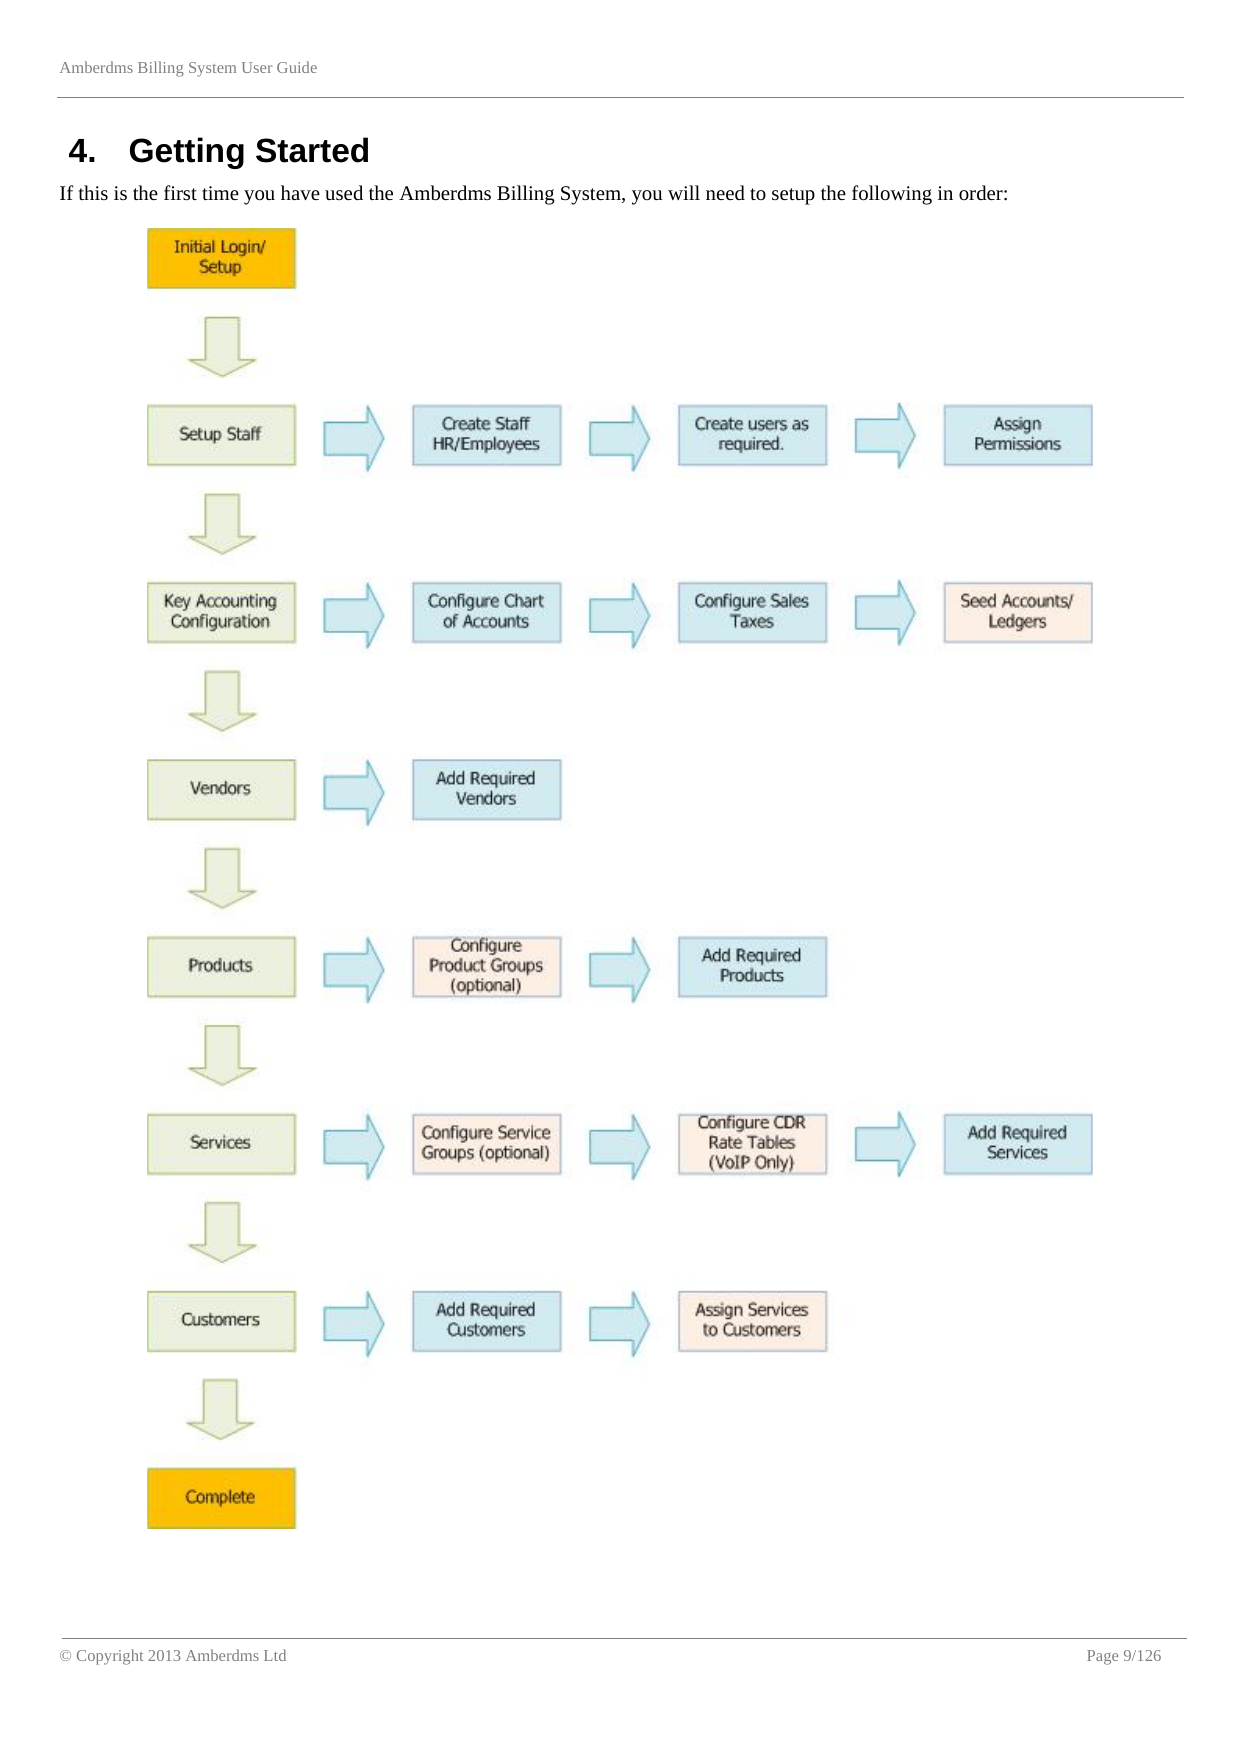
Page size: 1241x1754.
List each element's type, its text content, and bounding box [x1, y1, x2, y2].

picture [147, 228, 1093, 1529]
subtitle Getting Started [59, 132, 1181, 169]
text If this is the first time you have used the Amberdms Billing System, you will need to setup the following in order: [59, 182, 1181, 205]
